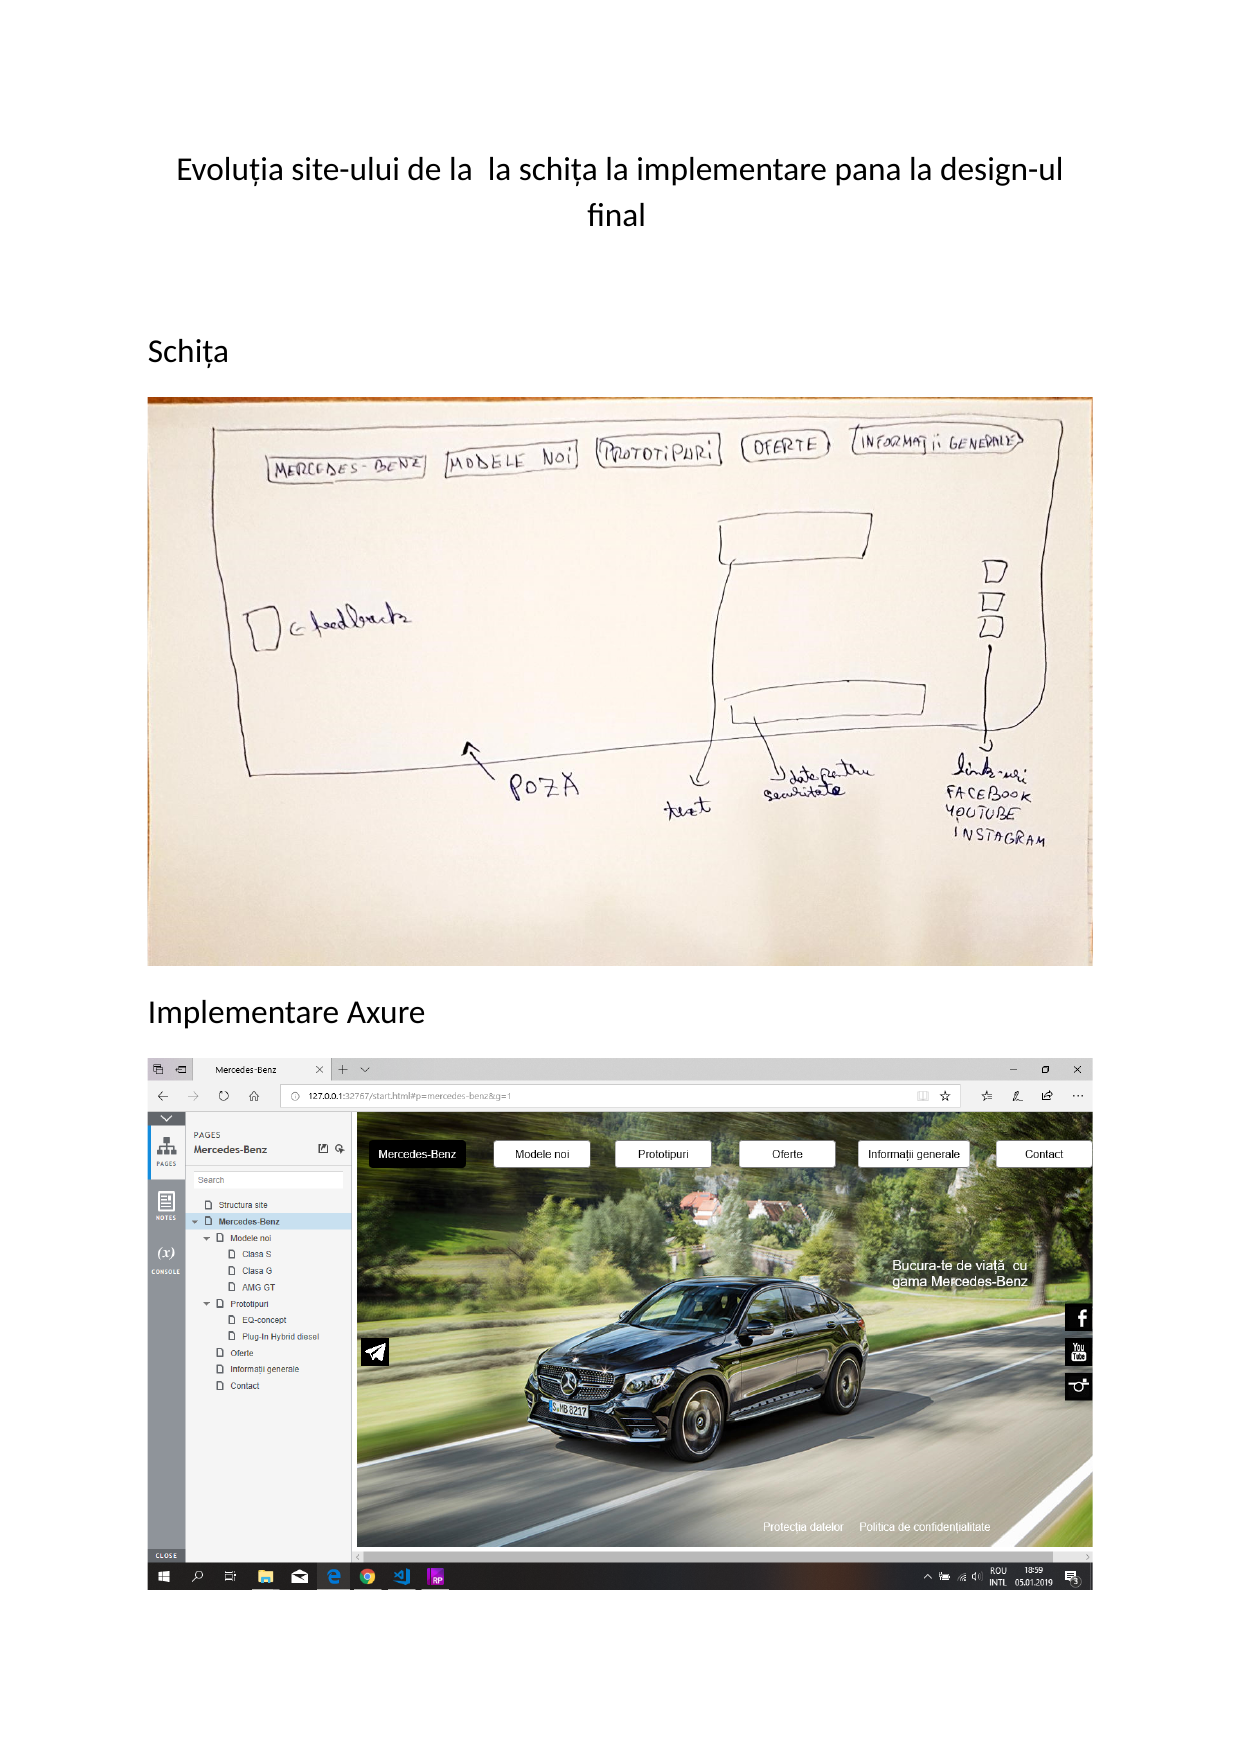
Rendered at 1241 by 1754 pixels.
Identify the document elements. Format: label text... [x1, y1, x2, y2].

text Evoluția site-ului de la la schița la implementare pana la design-ul final [148, 148, 1093, 235]
text Implementare Axure [148, 991, 1093, 1032]
text Schița [148, 329, 1093, 370]
